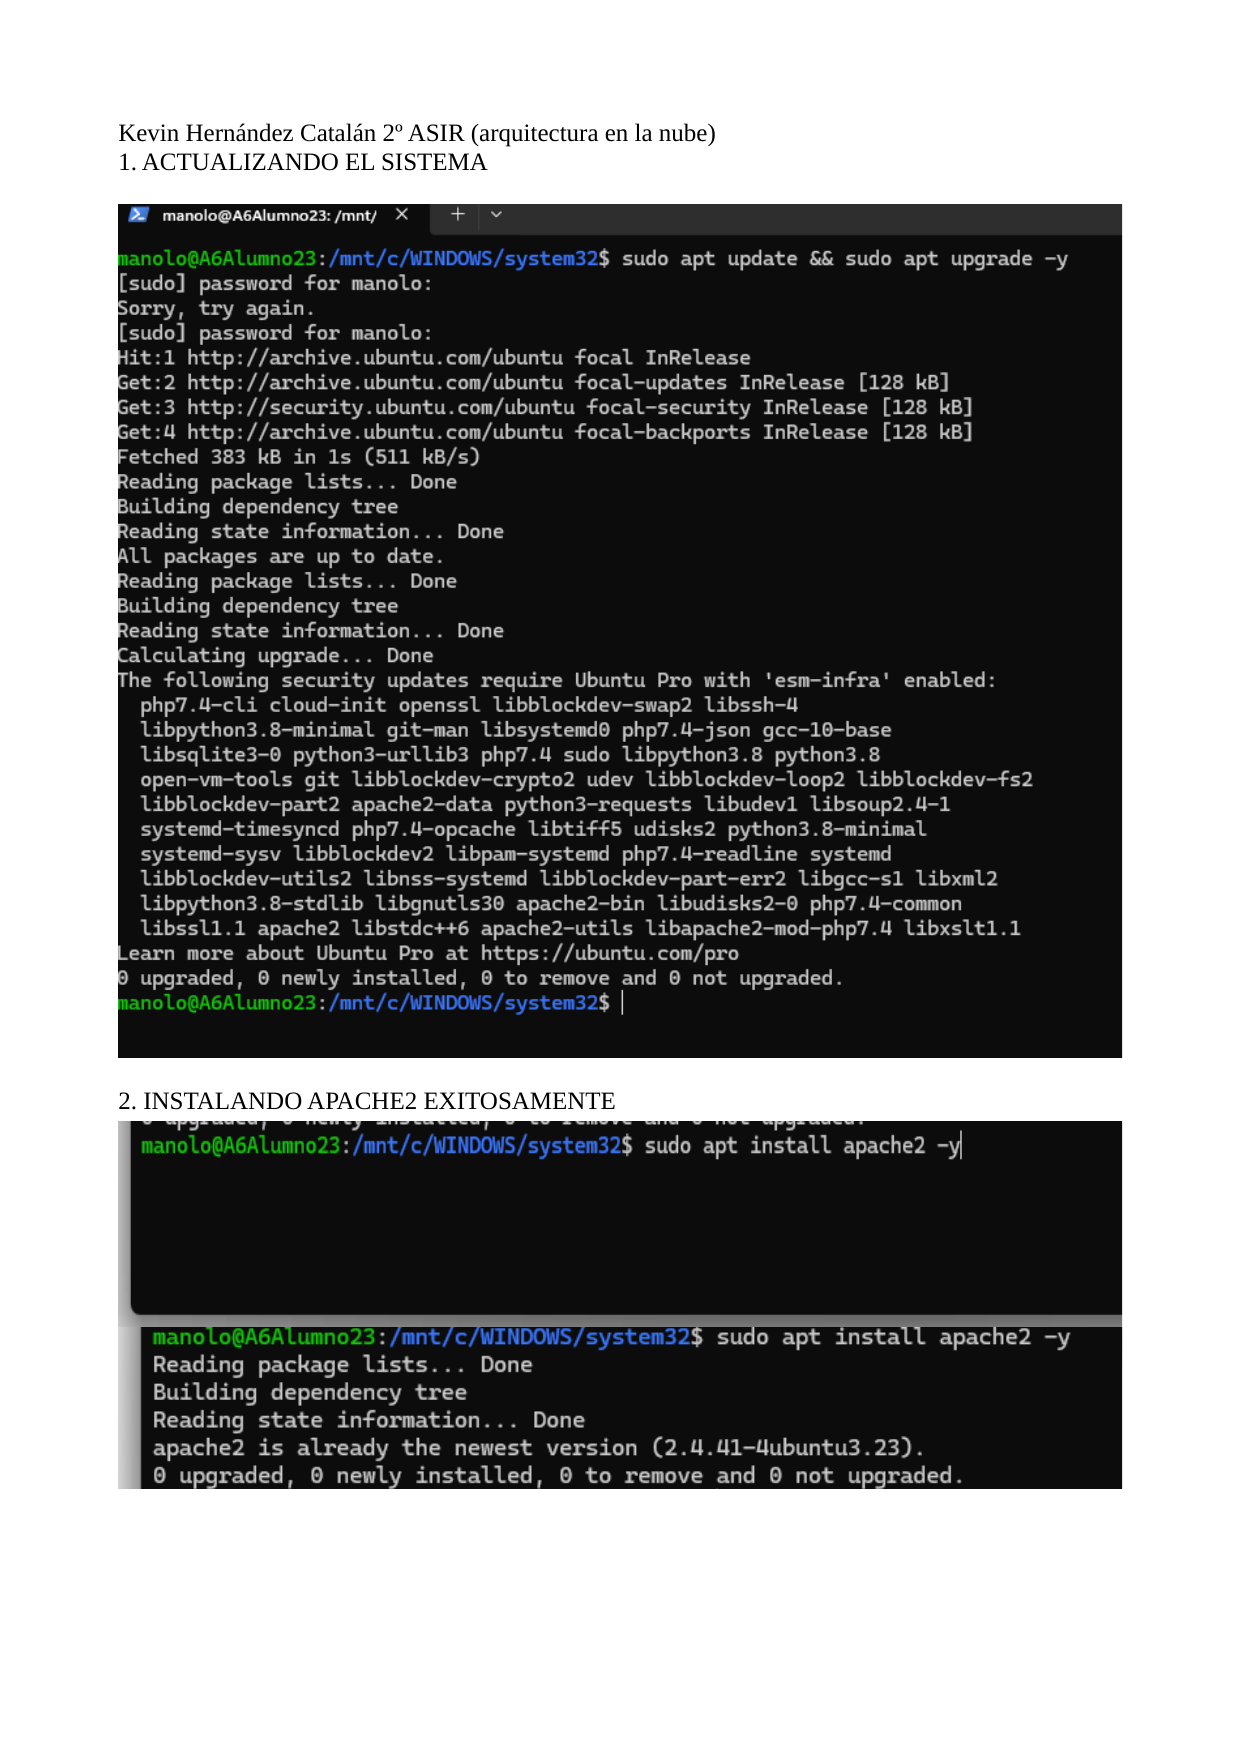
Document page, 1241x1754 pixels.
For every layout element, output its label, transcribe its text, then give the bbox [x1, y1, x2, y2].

picture [118, 1121, 1123, 1489]
picture [118, 204, 1123, 1058]
text Kevin Hernández Catalán 2º ASIR (arquitectura en la nube) [118, 118, 1122, 147]
text 1. ACTUALIZANDO EL SISTEMA [118, 147, 1122, 176]
text 2. INSTALANDO APACHE2 EXITOSAMENTE [118, 1086, 1122, 1115]
